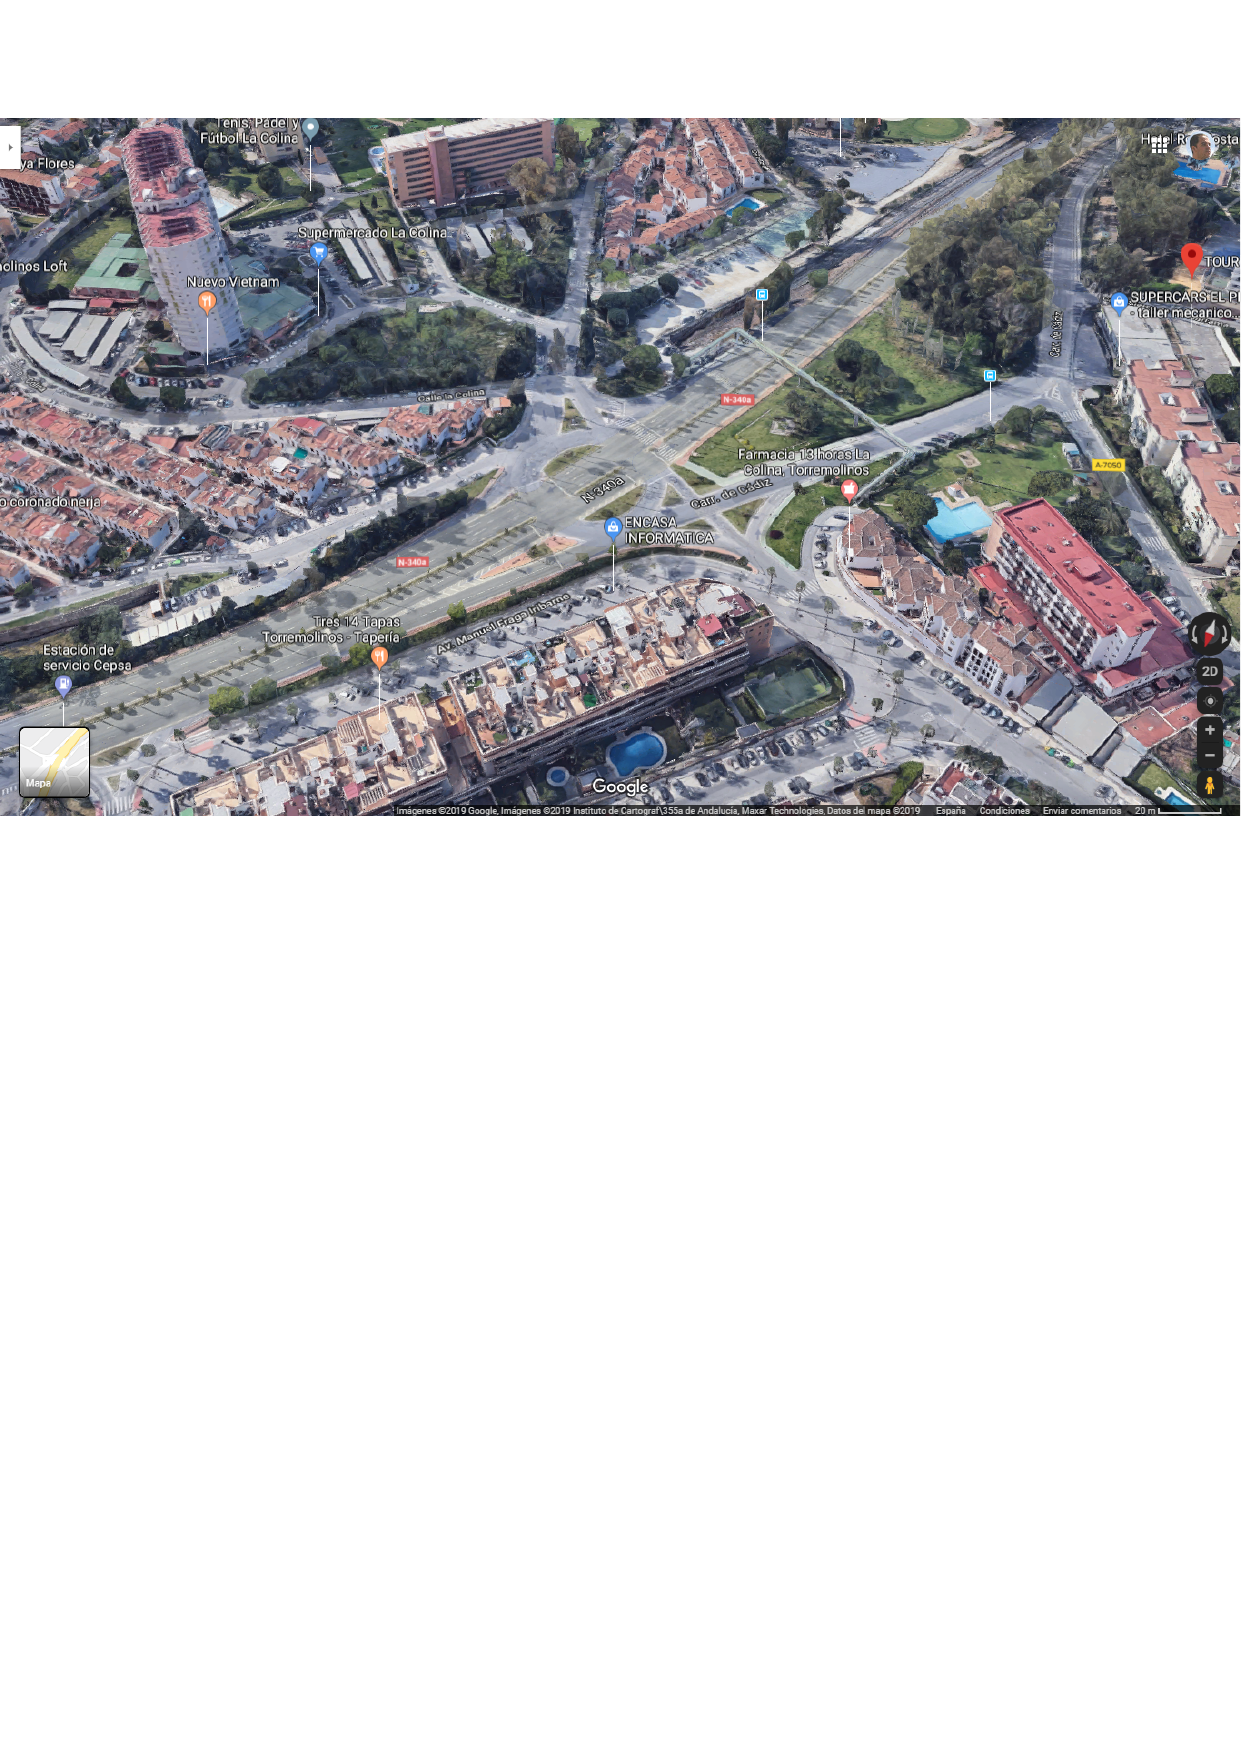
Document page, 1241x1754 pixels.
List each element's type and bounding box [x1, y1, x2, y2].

picture [0, 118, 1241, 816]
